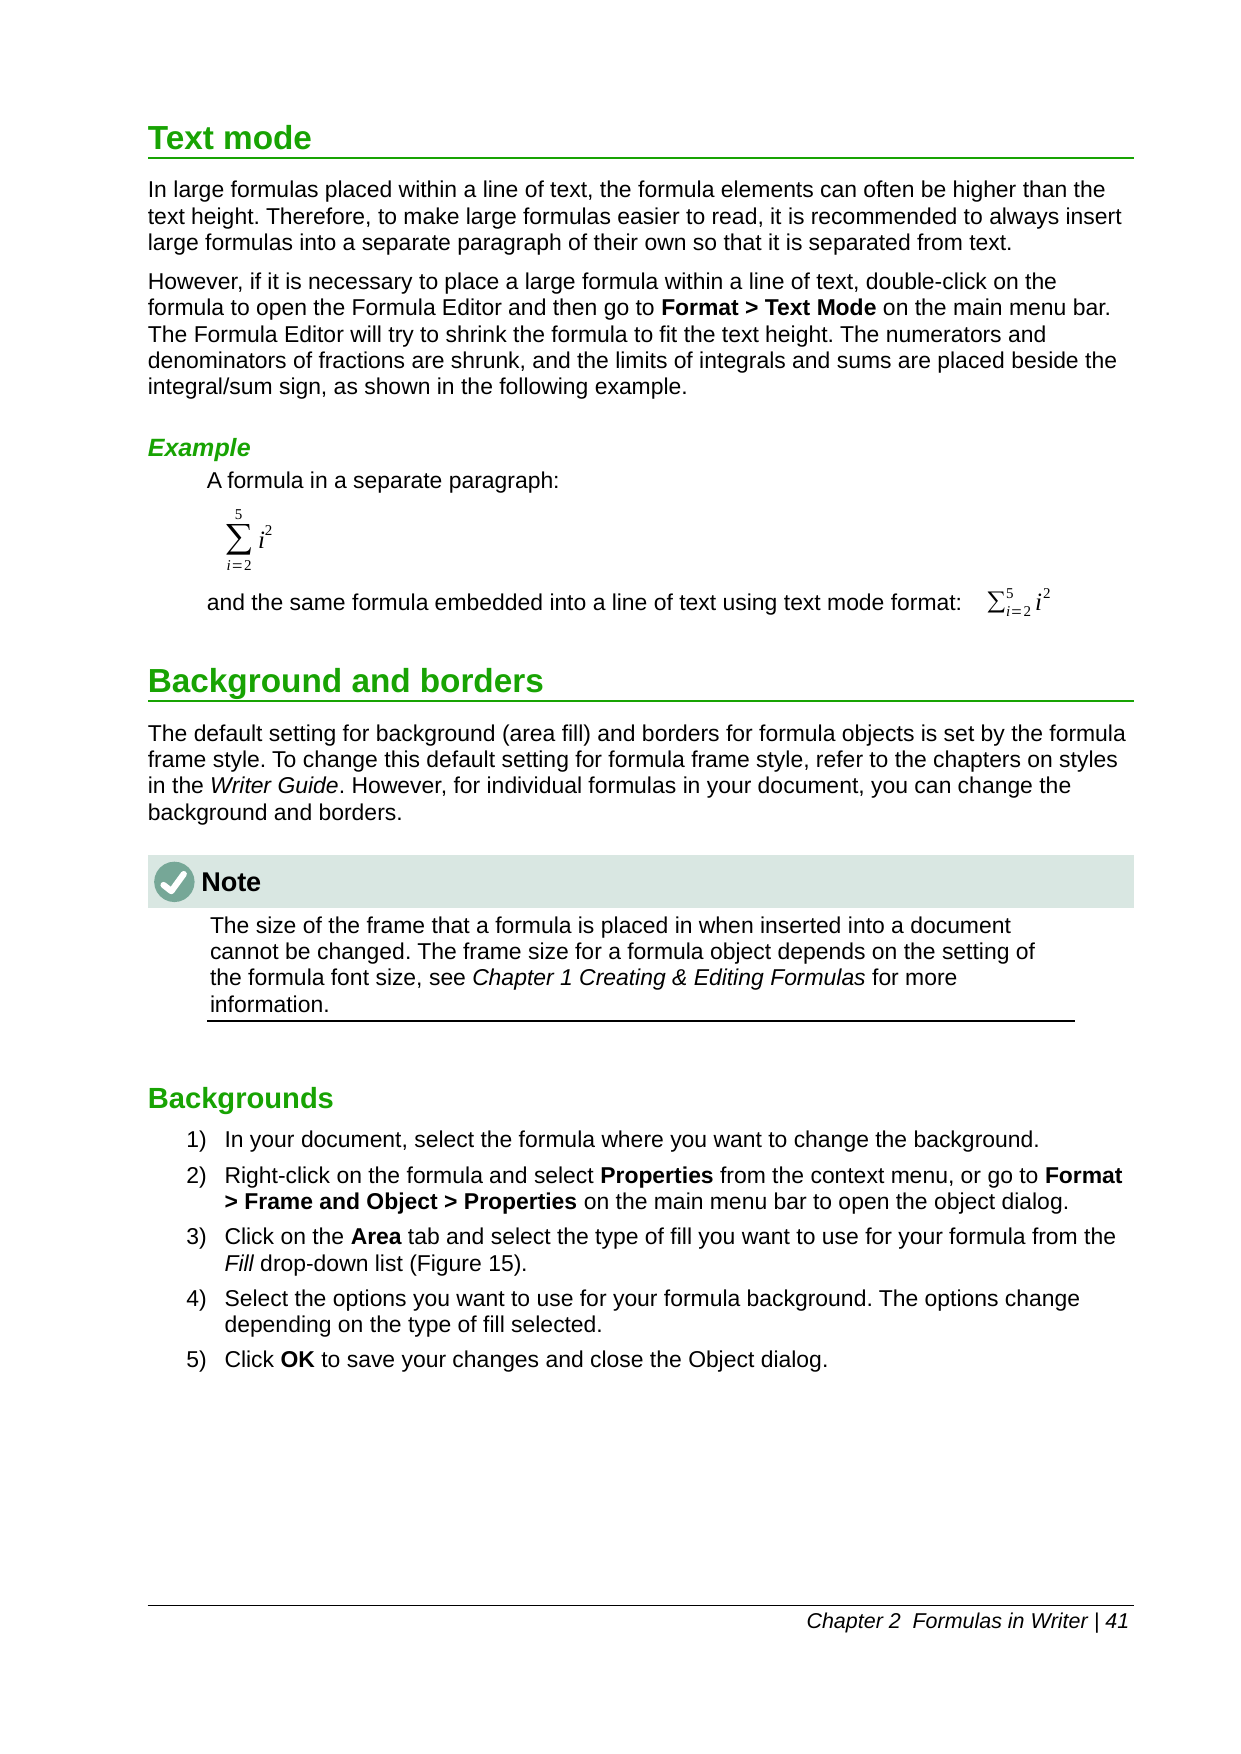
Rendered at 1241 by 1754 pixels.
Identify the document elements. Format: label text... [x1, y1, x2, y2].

text A formula in a separate paragraph: [207, 467, 1134, 494]
subtitle Note [148, 855, 1134, 908]
text and the same formula embedded into a line of text using text mode format: [207, 586, 1134, 619]
subtitle Backgrounds [148, 1081, 1134, 1115]
subtitle Example [148, 433, 1134, 462]
list Click on the Area tab and select the type of fill you want to use for your formula from the Fill drop-down list (Figure 15). [207, 1223, 1134, 1276]
subtitle Text mode [148, 118, 1134, 157]
text In large formulas placed within a line of text, the formula elements can often be higher than the text height. Therefore, to make large formulas easier to read, it is recommended to always insert large formulas into a separate paragraph of their own so that it is separated from text. [148, 176, 1134, 255]
text The default setting for background (area fill) and borders for formula objects is set by the formula frame style. To change this default setting for formula frame style, refer to the chapters on styles in the Writer Guide. However, for individual formulas in your document, you can change the background and borders. [148, 719, 1134, 825]
list Click OK to save your changes and close the Object dialog. [207, 1346, 1134, 1373]
subtitle Background and borders [148, 661, 1134, 700]
list Right-click on the formula and select Properties from the context menu, or go to Format > Frame and Object > Properties on the main menu bar to open the object dialog. [207, 1162, 1134, 1214]
list Select the options you want to use for your formula background. The options change depending on the type of fill selected. [207, 1285, 1134, 1337]
text However, if it is necessary to place a large formula within a line of text, double-click on the formula to open the Formula Editor and then go to Format > Text Mode on the main menu bar. The Formula Editor will try to shrink the formula to fit the text height. The numerators and denominators of fractions are shrunk, and the limits of integrals and sums are placed beside the integral/sum sign, as shown in the following example. [148, 268, 1134, 400]
list In your document, select the formula where you want to change the background. [207, 1126, 1134, 1153]
text The size of the frame that a formula is placed in when inserted into a document cannot be changed. The frame size for a formula object depends on the setting of the formula font size, see Chapter 1 Creating & Editing Formulas for more information. [207, 908, 1075, 1020]
